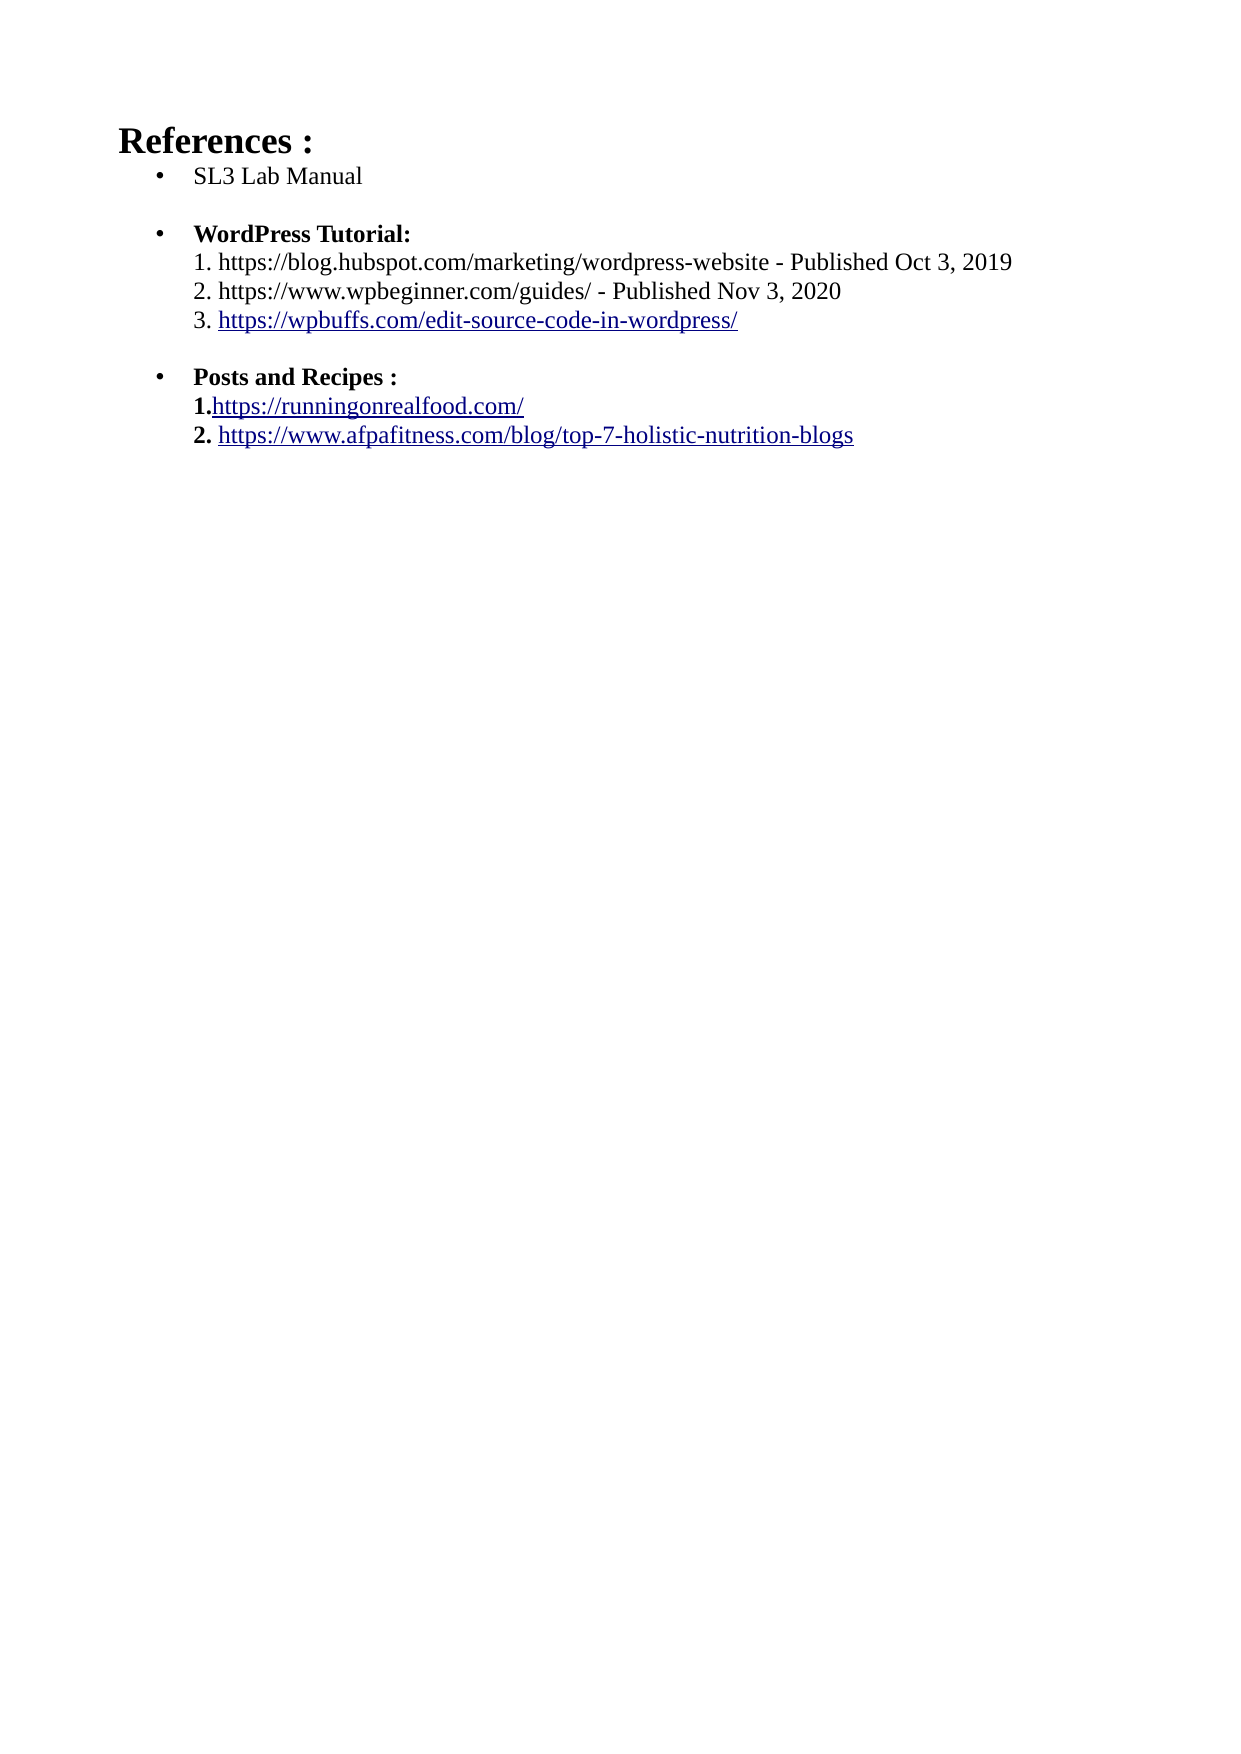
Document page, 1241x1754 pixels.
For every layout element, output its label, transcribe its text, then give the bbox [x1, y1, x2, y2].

list SL3 Lab Manual [156, 161, 1122, 190]
list WordPress Tutorial: [156, 219, 1122, 247]
list 1. https://blog.hubspot.com/marketing/wordpress-website - Published Oct 3, 2019 [156, 247, 1122, 276]
list 3. https://wpbuffs.com/edit-source-code-in-wordpress/ [156, 305, 1122, 334]
text References : [118, 118, 1122, 161]
list 2. https://www.afpafitness.com/blog/top-7-holistic-nutrition-blogs [156, 420, 1122, 449]
list Posts and Recipes : [156, 362, 1122, 391]
list 1.https://runningonrealfood.com/ [156, 391, 1122, 420]
list 2. https://www.wpbeginner.com/guides/ - Published Nov 3, 2020 [156, 276, 1122, 305]
